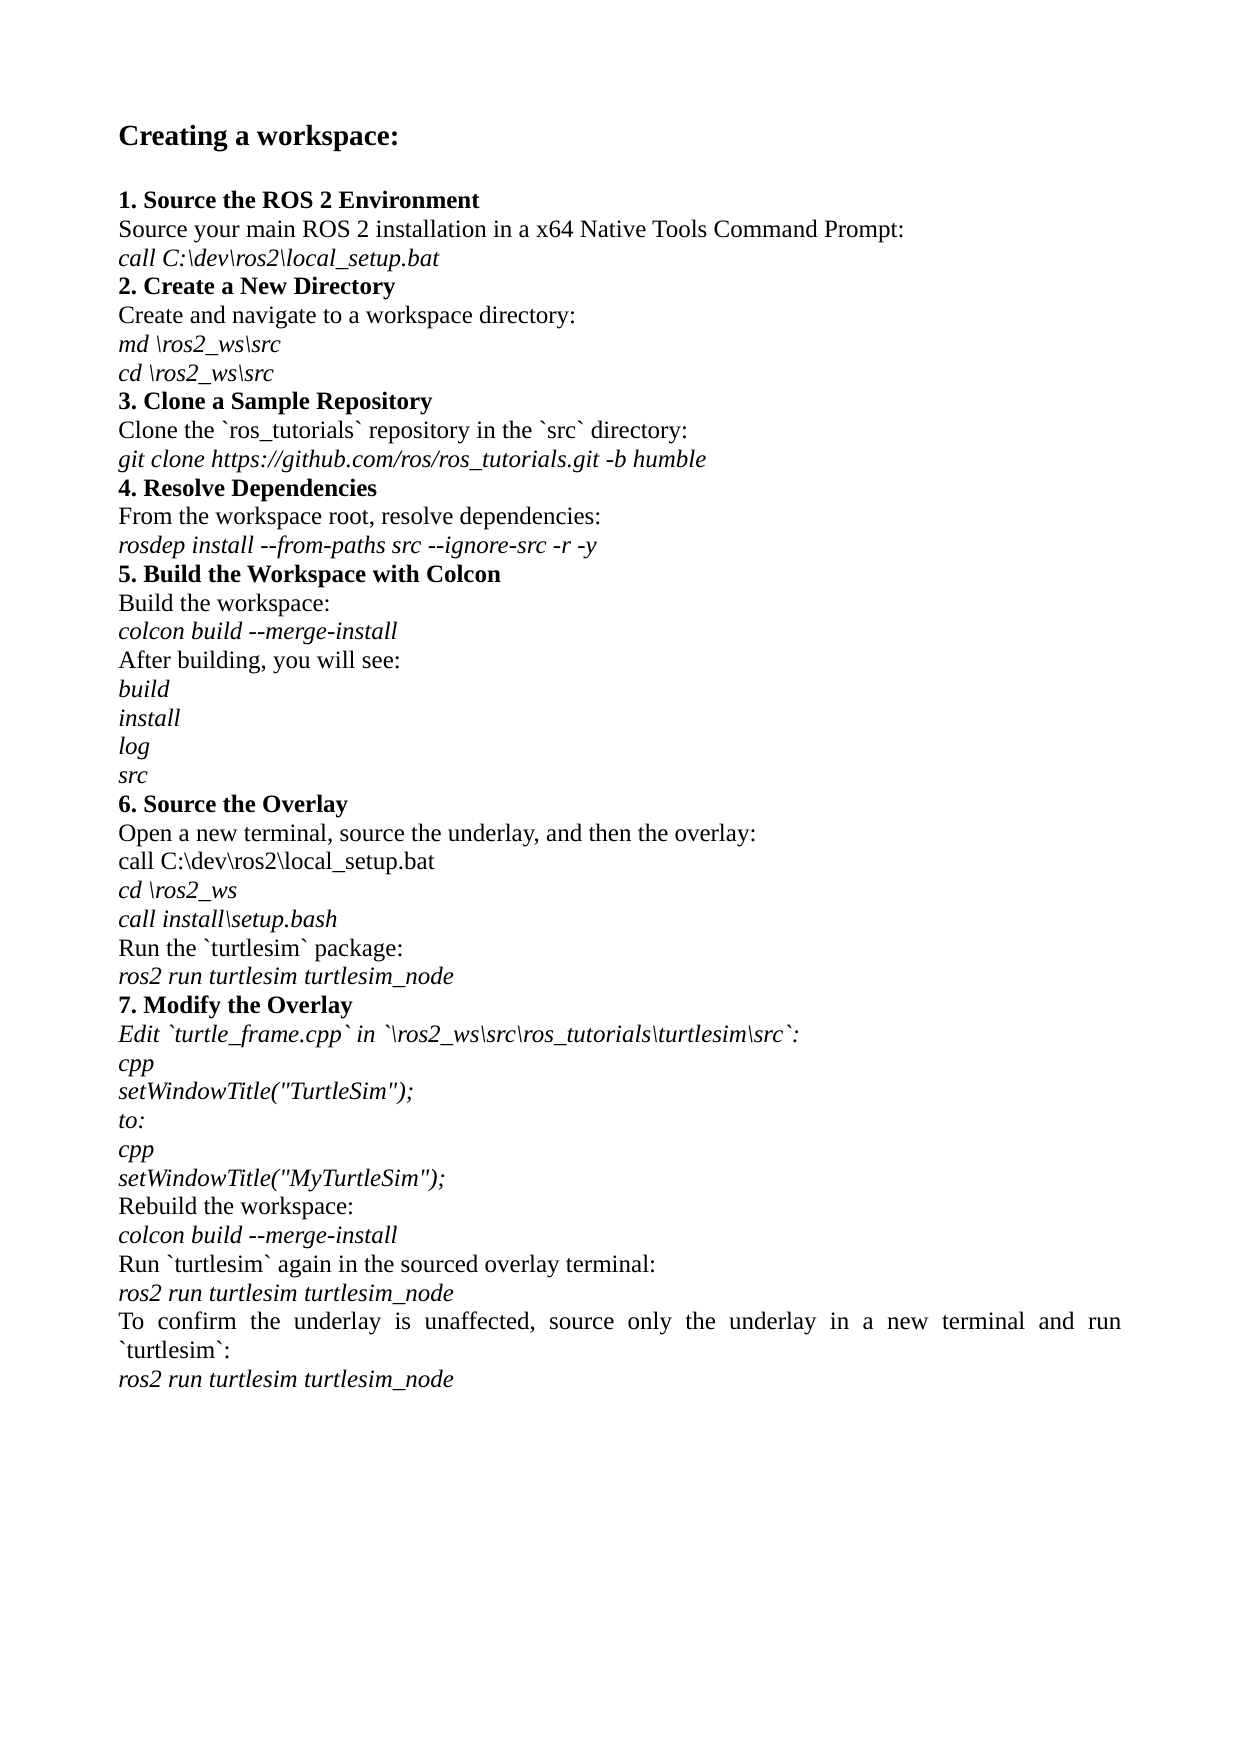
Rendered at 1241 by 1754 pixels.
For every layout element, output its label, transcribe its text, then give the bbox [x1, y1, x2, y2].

text 4. Resolve Dependencies [118, 473, 1122, 501]
text Open a new terminal, source the underlay, and then the overlay: [118, 818, 1122, 846]
text to: [118, 1105, 1122, 1134]
text setWindowTitle("TurtleSim"); [118, 1076, 1122, 1105]
text 2. Create a New Directory [118, 271, 1122, 300]
text rosdep install --from-paths src --ignore-src -r -y [118, 530, 1122, 559]
text ros2 run turtlesim turtlesim_node [118, 1364, 1122, 1393]
text setWindowTitle("MyTurtleSim"); [118, 1163, 1122, 1191]
text 1. Source the ROS 2 Environment [118, 185, 1122, 214]
text cd \ros2_ws\src [118, 358, 1122, 386]
text Source your main ROS 2 installation in a x64 Native Tools Command Prompt: [118, 214, 1122, 243]
text 6. Source the Overlay [118, 789, 1122, 818]
text Run the `turtlesim` package: [118, 933, 1122, 961]
text call C:\dev\ros2\local_setup.bat [118, 243, 1122, 271]
text 5. Build the Workspace with Colcon [118, 559, 1122, 588]
text colcon build --merge-install [118, 1220, 1122, 1249]
text src [118, 760, 1122, 789]
text cpp [118, 1134, 1122, 1163]
text log [118, 731, 1122, 760]
text Rebuild the workspace: [118, 1191, 1122, 1220]
text ros2 run turtlesim turtlesim_node [118, 961, 1122, 990]
text Build the workspace: [118, 588, 1122, 616]
text From the workspace root, resolve dependencies: [118, 501, 1122, 530]
text 7. Modify the Overlay [118, 990, 1122, 1019]
text To confirm the underlay is unaffected, source only the underlay in a new terminal and run `turtlesim`: [118, 1306, 1122, 1364]
text install [118, 703, 1122, 731]
text Create and navigate to a workspace directory: [118, 300, 1122, 329]
text ros2 run turtlesim turtlesim_node [118, 1278, 1122, 1306]
text build [118, 674, 1122, 703]
text cpp [118, 1048, 1122, 1076]
text md \ros2_ws\src [118, 329, 1122, 358]
text Creating a workspace: [118, 118, 1122, 152]
text Clone the `ros_tutorials` repository in the `src` directory: [118, 415, 1122, 444]
text call C:\dev\ros2\local_setup.bat [118, 846, 1122, 875]
text cd \ros2_ws [118, 875, 1122, 904]
text call install\setup.bash [118, 904, 1122, 933]
text git clone https://github.com/ros/ros_tutorials.git -b humble [118, 444, 1122, 473]
text Edit `turtle_frame.cpp` in `\ros2_ws\src\ros_tutorials\turtlesim\src`: [118, 1019, 1122, 1048]
text 3. Clone a Sample Repository [118, 386, 1122, 415]
text Run `turtlesim` again in the sourced overlay terminal: [118, 1249, 1122, 1278]
text After building, you will see: [118, 645, 1122, 674]
text colcon build --merge-install [118, 616, 1122, 645]
